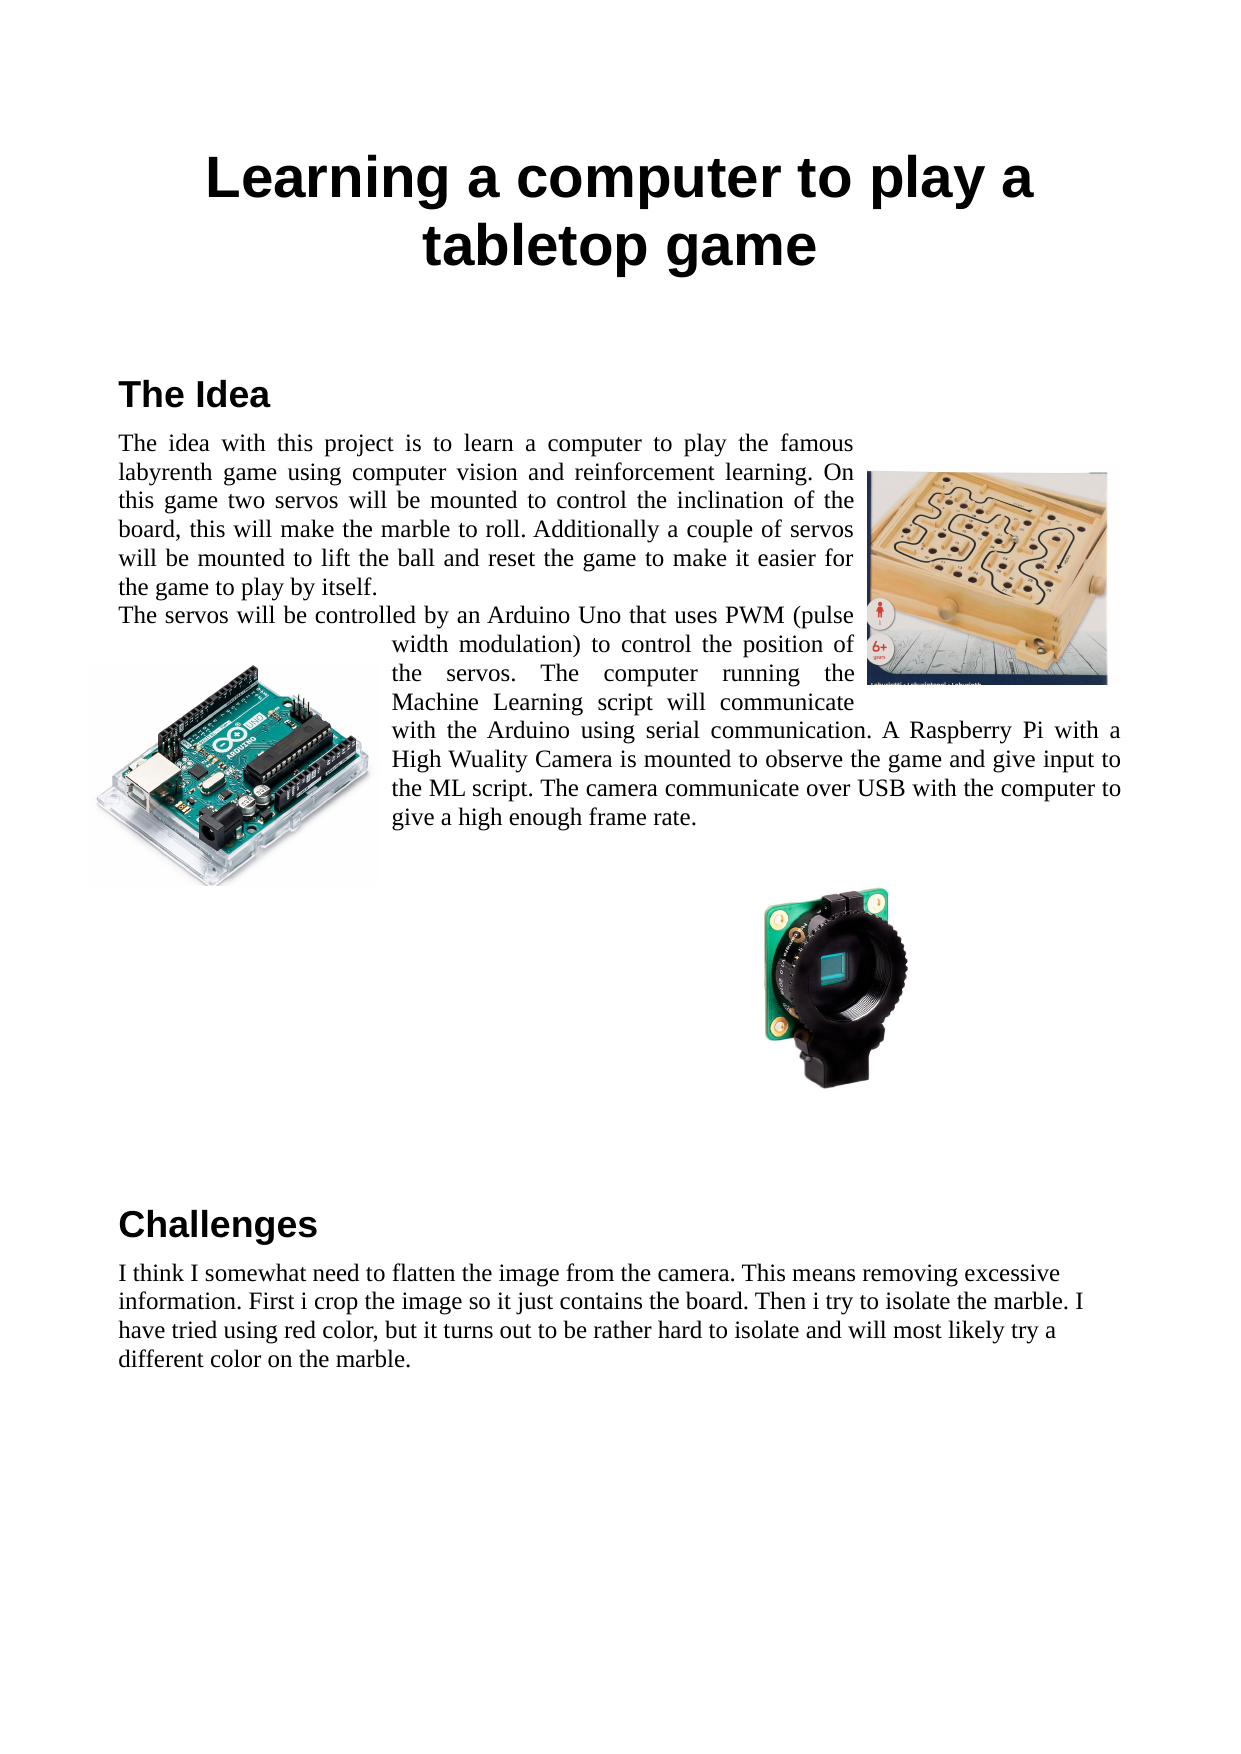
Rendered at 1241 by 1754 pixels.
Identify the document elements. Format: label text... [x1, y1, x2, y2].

text The servos will be controlled by an Arduino Uno that uses PWM (pulse width modulation) to control the position of the servos. The computer running the Machine Learning script will communicate with the Arduino using serial communication. A Raspberry Pi with a High Wuality Camera is mounted to observe the game and give input to the ML script. The camera communicate over USB with the computer to give a high enough frame rate. [118, 600, 1122, 830]
subtitle The Idea [118, 372, 1122, 415]
text The idea with this project is to learn a computer to play the famous labyrenth game using computer vision and reinforcement learning. On this game two servos will be mounted to control the inclination of the board, this will make the marble to roll. Additionally a couple of servos will be mounted to lift the ball and reset the game to make it easier for the game to play by itself. [118, 428, 1122, 600]
picture [694, 847, 967, 1120]
text I think I somewhat need to flatten the image from the camera. This means removing excessive information. First i crop the image so it just contains the board. Then i try to isolate the marble. I have tried using red color, but it turns out to be rather hard to isolate and will most likely try a different color on the marble. [118, 1258, 1122, 1373]
picture [85, 665, 380, 886]
picture [977, 465, 1104, 654]
subtitle Challenges [118, 1202, 1122, 1245]
title Learning a computer to play a tabletop game [118, 143, 1122, 277]
